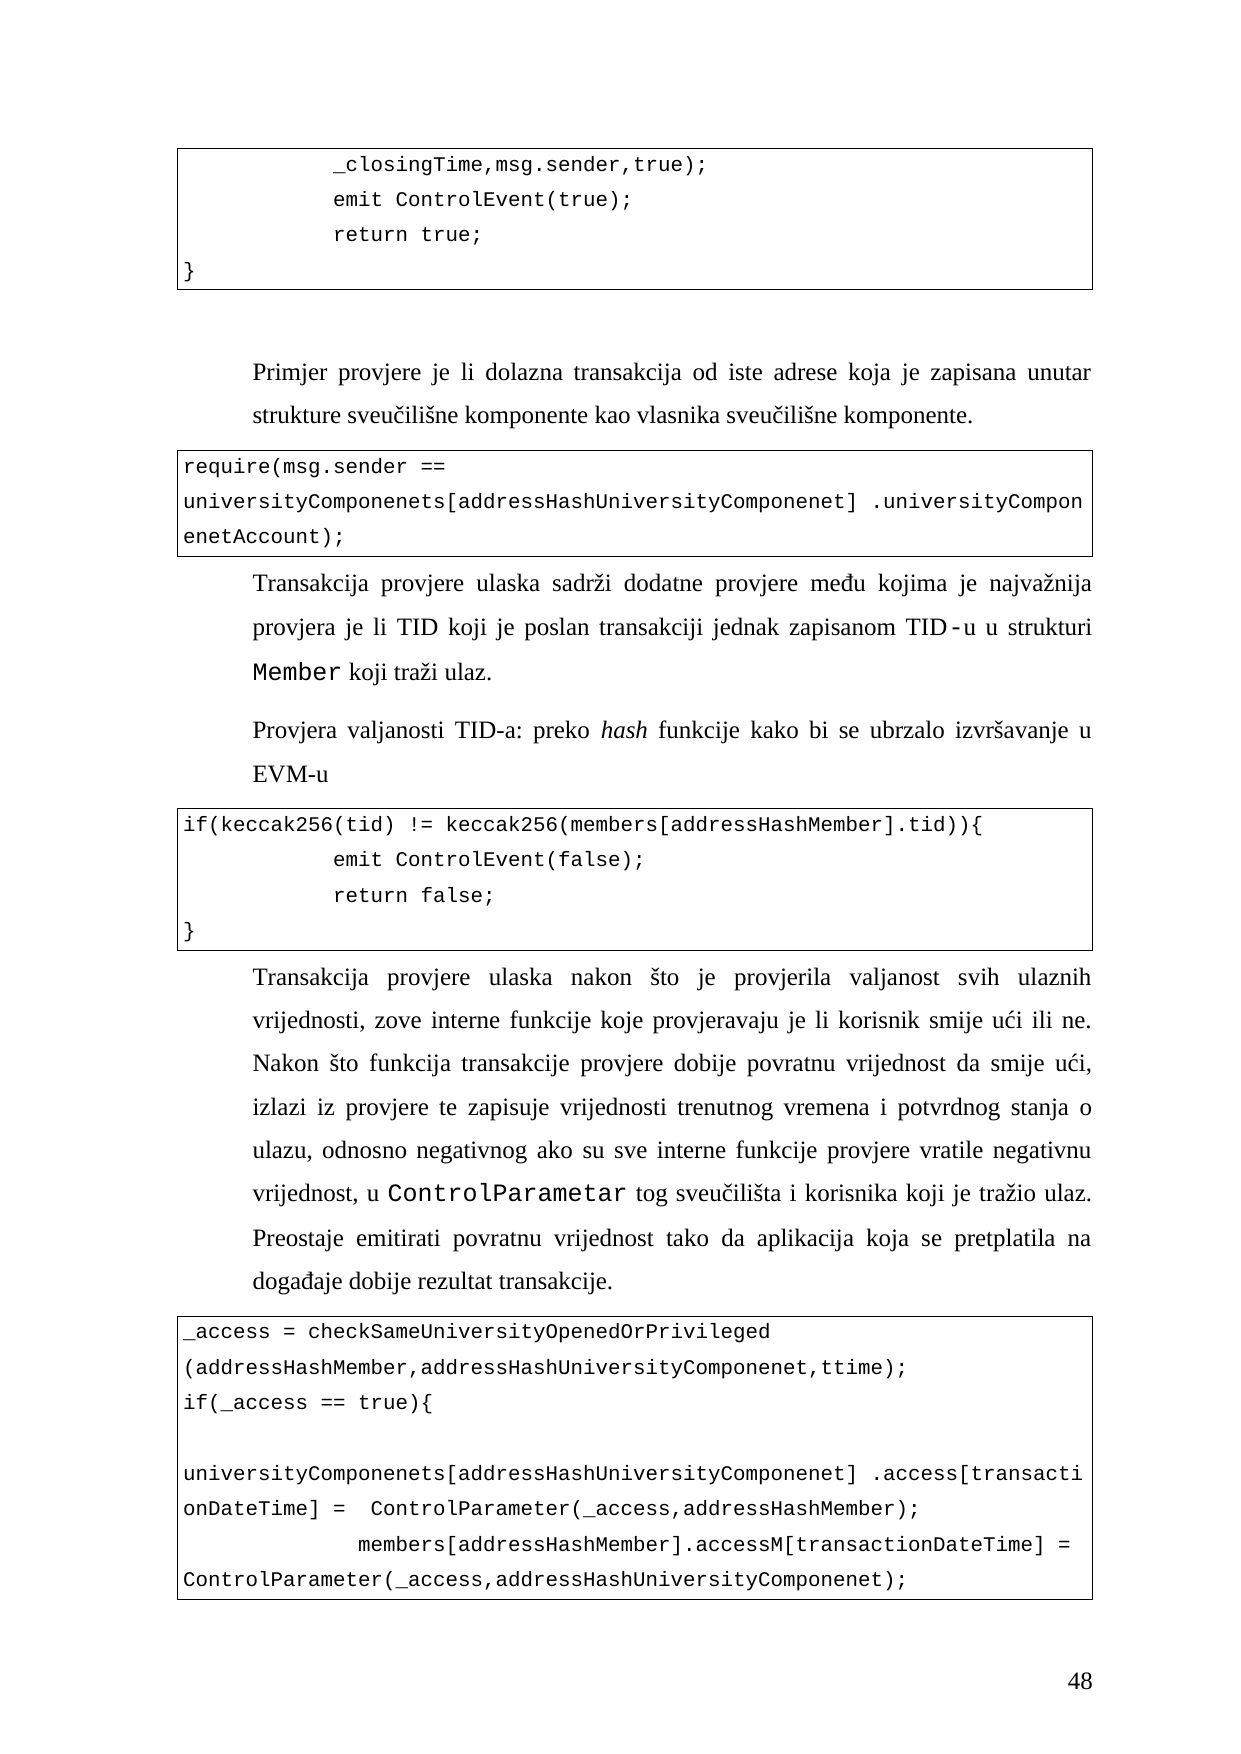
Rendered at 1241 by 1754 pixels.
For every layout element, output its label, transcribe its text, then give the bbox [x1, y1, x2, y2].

list Provjera valjanosti TID-a: preko hash funkcije kako bi se ubrzalo izvršavanje u EVM-u [215, 716, 1092, 787]
list Primjer provjere je li dolazna transakcija od iste adrese koja je zapisana unutar strukture sveučilišne komponente kao vlasnika sveučilišne komponente. [215, 357, 1092, 429]
list Transakcija provjere ulaska sadrži dodatne provjere među kojima je najvažnija provjera je li TID koji je poslan transakciji jednak zapisanom TID-u u strukturi Member koji traži ulaz. [215, 568, 1092, 688]
table_header if(keccak256(tid) != keccak256(members[addressHashMember].tid)){ emit ControlEvent(false); return false; } [178, 809, 1092, 949]
table_header require(msg.sender == universityComponenets[addressHashUniversityComponenet] .universityComponenetAccount); [178, 451, 1092, 556]
table_header _closingTime,msg.sender,true); emit ControlEvent(true); return true; } [178, 149, 1092, 289]
list Transakcija provjere ulaska nakon što je provjerila valjanost svih ulaznih vrijednosti, zove interne funkcije koje provjeravaju je li korisnik smije ući ili ne. Nakon što funkcija transakcije provjere dobije povratnu vrijednost da smije ući, izlazi iz provjere te zapisuje vrijednosti trenutnog vremena i potvrdnog stanja o ulazu, odnosno negativnog ako su sve interne funkcije provjere vratile negativnu vrijednost, u ControlParametar tog sveučilišta i korisnika koji je tražio ulaz. Preostaje emitirati povratnu vrijednost tako da aplikacija koja se pretplatila na događaje dobije rezultat transakcije. [215, 962, 1092, 1295]
table_header _access = checkSameUniversityOpenedOrPrivileged (addressHashMember,addressHashUniversityComponenet,ttime); if(_access == true){ universityComponenets[addressHashUniversityComponenet] .access[transactionDateTime] = ControlParameter(_access,addressHashMember); members[addressHashMember].accessM[transactionDateTime] = ControlParameter(_access,addressHashUniversityComponenet); [178, 1317, 1092, 1599]
